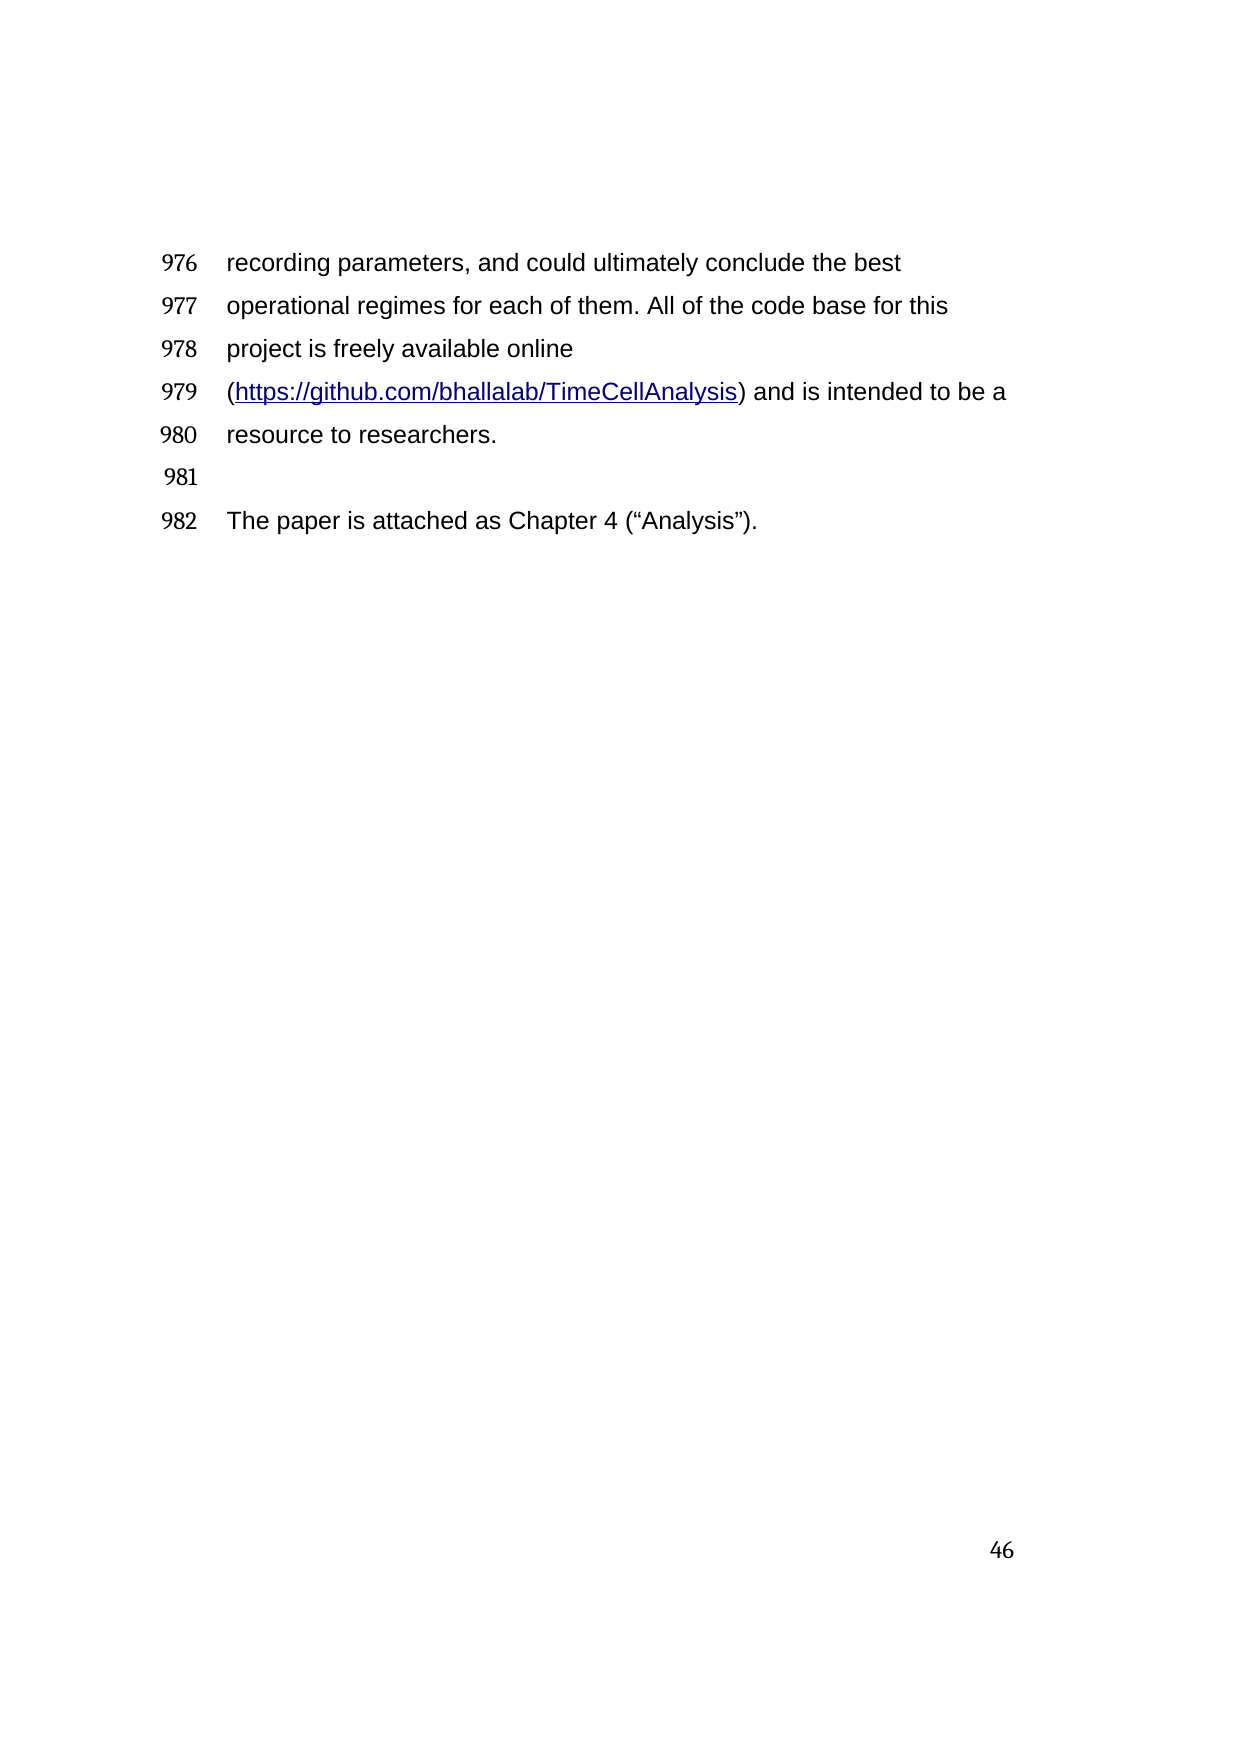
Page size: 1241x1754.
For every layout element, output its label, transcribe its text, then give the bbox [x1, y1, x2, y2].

text recording parameters, and could ultimately conclude the best operational regimes for each of them. All of the code base for this project is freely available online (https://github.com/bhallalab/TimeCellAnalysis) and is intended to be a resource to researchers. [226, 248, 1014, 449]
text The paper is attached as Chapter 4 (“Analysis”). [226, 506, 1014, 535]
